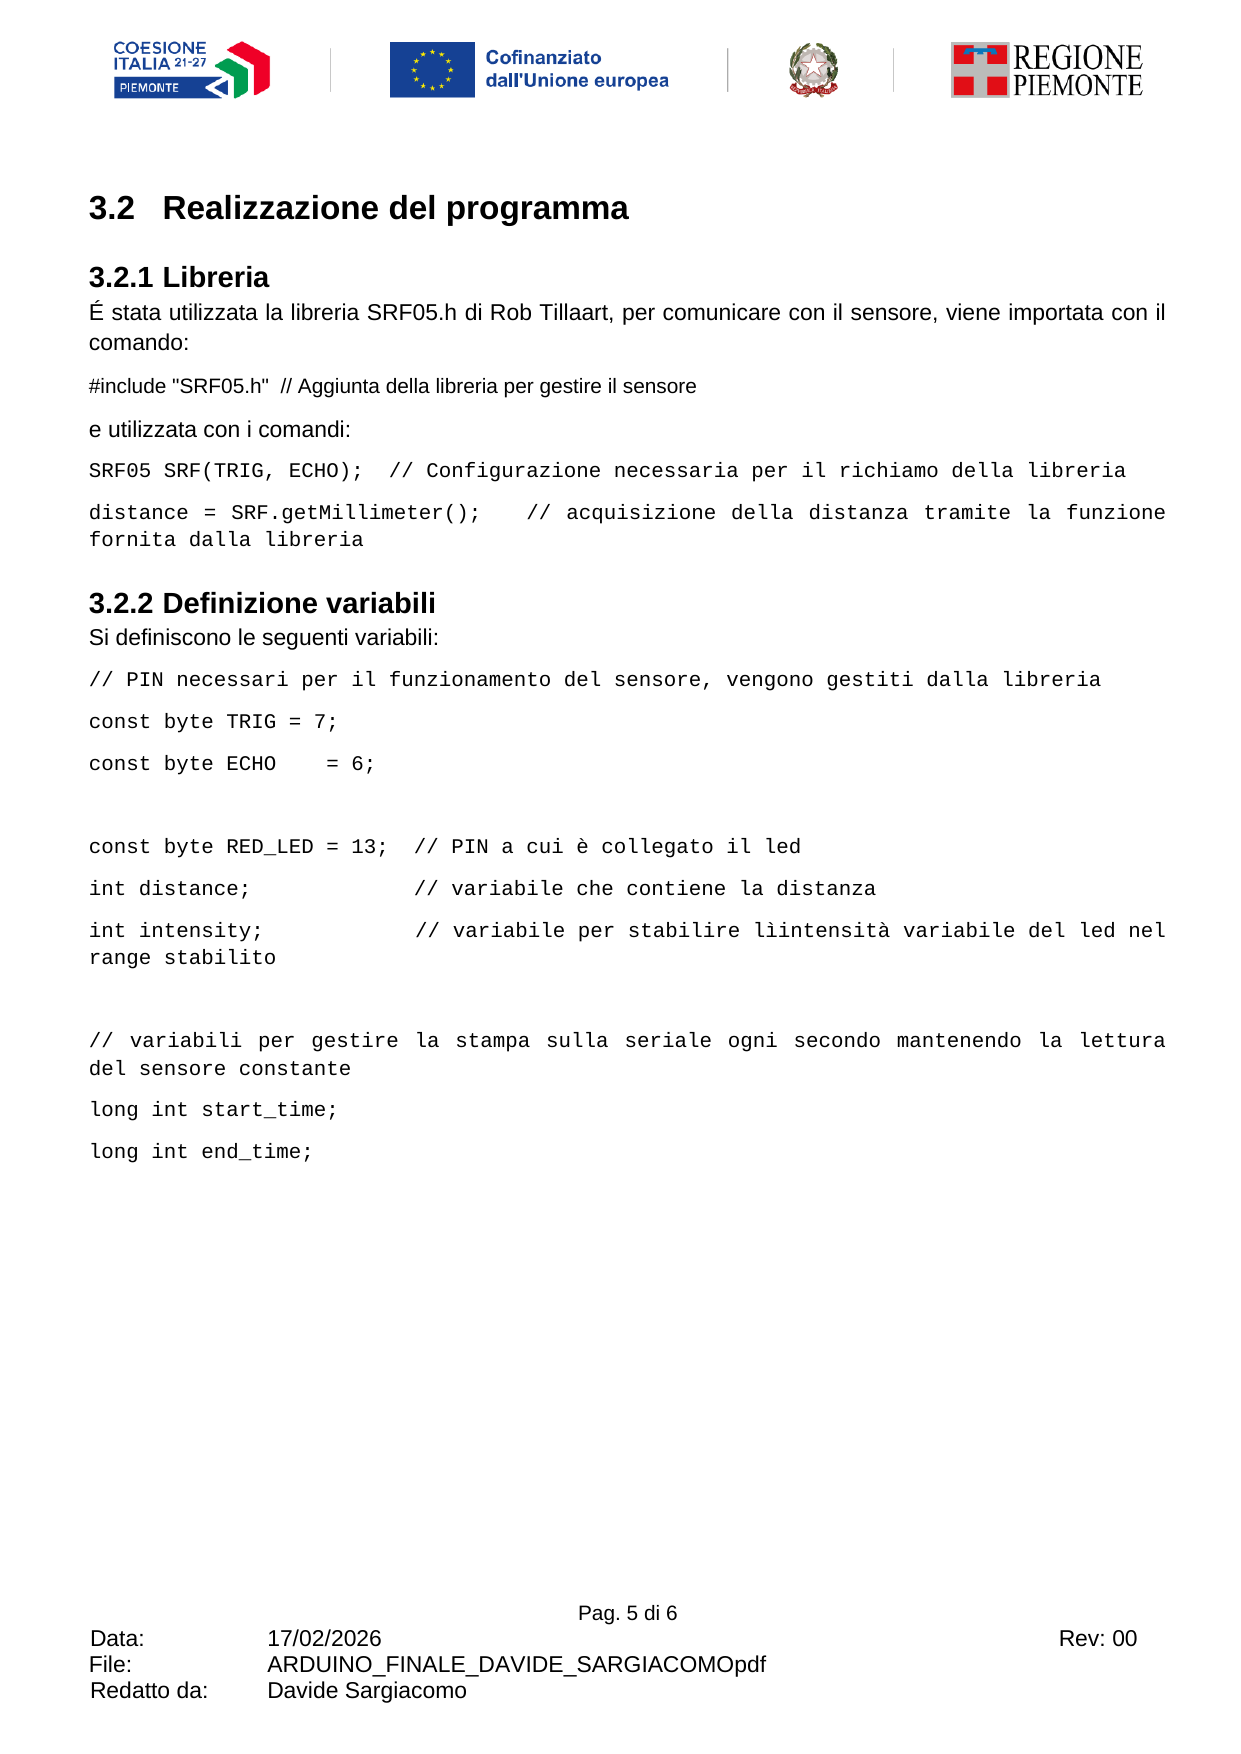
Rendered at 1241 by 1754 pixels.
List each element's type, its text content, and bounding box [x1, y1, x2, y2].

text Si definiscono le seguenti variabili: [89, 624, 1167, 651]
text long int end_time; [89, 1141, 1167, 1165]
text int intensity; // variabile per stabilire lìintensità variabile del led nel range stabilito [89, 920, 1167, 971]
text distance = SRF.getMillimeter(); // acquisizione della distanza tramite la funzione fornita dalla libreria [89, 502, 1167, 553]
text // variabili per gestire la stampa sulla seriale ogni secondo mantenendo la lettura del sensore constante [89, 1030, 1167, 1081]
subtitle Realizzazione del programma [89, 188, 1167, 226]
subtitle Libreria [89, 260, 1167, 293]
text e utilizzata con i comandi: [89, 416, 1167, 442]
text int distance; // variabile che contiene la distanza [89, 878, 1167, 902]
text const byte ECHO = 6; [89, 753, 1167, 776]
text const byte TRIG = 7; [89, 711, 1167, 734]
text SRF05 SRF(TRIG, ECHO); // Configurazione necessaria per il richiamo della libreria [89, 460, 1167, 484]
subtitle Definizione variabili [89, 586, 1167, 619]
picture [108, 29, 1147, 119]
text // PIN necessari per il funzionamento del sensore, vengono gestiti dalla libreria [89, 669, 1167, 693]
text É stata utilizzata la libreria SRF05.h di Rob Tillaart, per comunicare con il sensore, viene importata con il comando: [89, 298, 1167, 355]
text long int start_time; [89, 1099, 1167, 1123]
text #include "SRF05.h" // Aggiunta della libreria per gestire il sensore [89, 373, 1167, 397]
text const byte RED_LED = 13; // PIN a cui è collegato il led [89, 836, 1167, 860]
